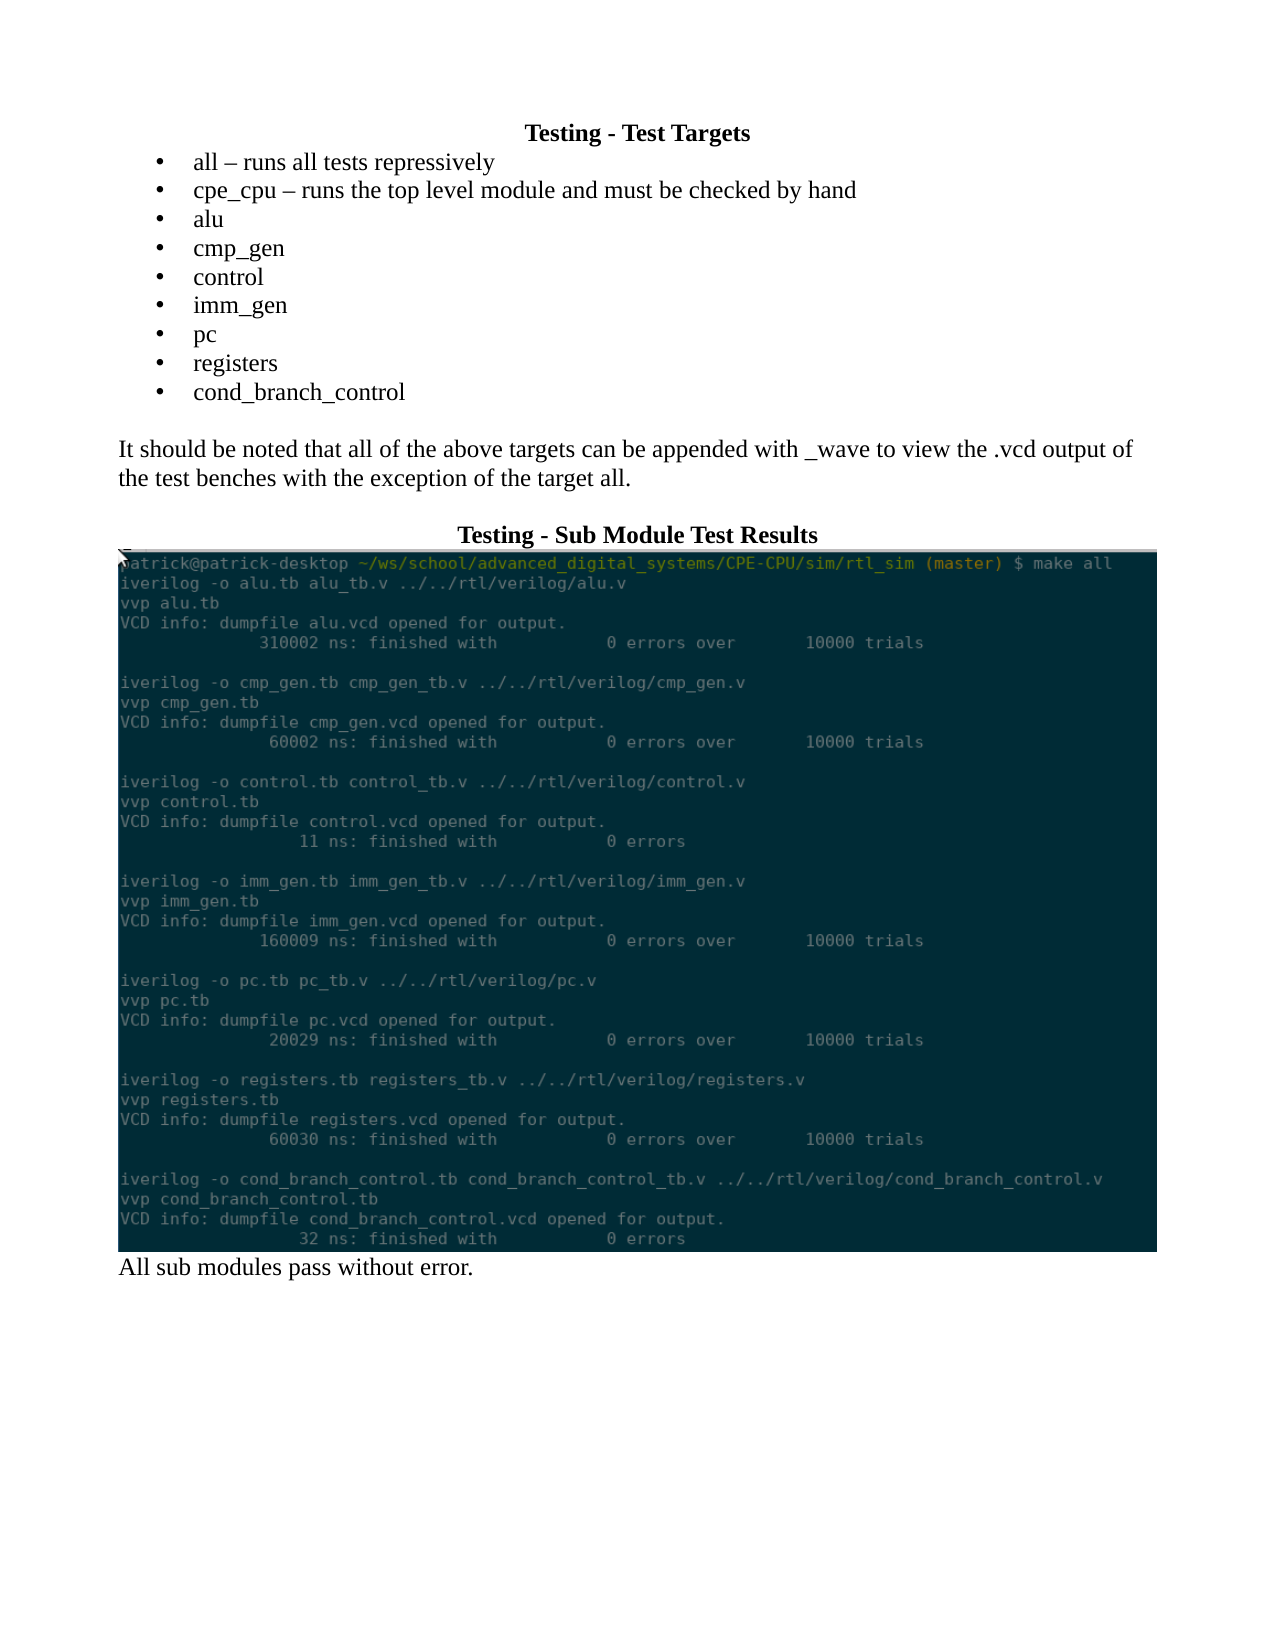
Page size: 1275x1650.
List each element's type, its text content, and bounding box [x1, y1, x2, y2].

picture [291, 779, 297, 787]
picture [322, 1216, 327, 1224]
picture [380, 1176, 387, 1184]
picture [698, 1037, 704, 1045]
picture [390, 1037, 396, 1045]
picture [221, 1014, 228, 1025]
picture [281, 680, 287, 689]
picture [342, 817, 346, 827]
picture [658, 1037, 665, 1045]
picture [817, 637, 823, 646]
picture [836, 1034, 843, 1045]
picture [163, 1097, 169, 1105]
picture [312, 1077, 317, 1085]
picture [330, 739, 337, 747]
text Testing - Sub Module Test Results [118, 521, 1157, 549]
picture [379, 560, 396, 568]
picture [142, 978, 148, 985]
picture [580, 819, 585, 827]
picture [248, 1017, 258, 1028]
list cpe_cpu – runs the top level module and must be checked by hand [156, 176, 1157, 204]
picture [825, 560, 834, 568]
picture [221, 716, 228, 727]
picture [439, 637, 446, 648]
picture [568, 819, 575, 830]
picture [171, 799, 178, 807]
picture [742, 557, 748, 568]
picture [529, 1213, 535, 1224]
picture [519, 560, 526, 568]
picture [568, 557, 575, 568]
picture [886, 560, 893, 568]
picture [817, 1034, 823, 1045]
picture [420, 736, 426, 747]
picture [618, 560, 625, 568]
picture [459, 918, 466, 926]
picture [261, 557, 266, 568]
picture [687, 560, 714, 568]
picture [797, 557, 803, 569]
picture [142, 716, 146, 727]
picture [271, 1173, 277, 1184]
picture [242, 580, 248, 588]
picture [459, 1236, 467, 1244]
picture [817, 935, 823, 944]
picture [380, 1216, 387, 1224]
picture [248, 819, 258, 830]
picture [707, 779, 714, 787]
picture [539, 918, 545, 926]
picture [727, 557, 734, 568]
picture [191, 1077, 198, 1088]
picture [459, 1117, 466, 1128]
picture [162, 819, 168, 827]
picture [449, 1173, 456, 1184]
picture [429, 1137, 436, 1144]
picture [291, 1196, 297, 1204]
picture [827, 637, 833, 646]
picture [310, 819, 315, 827]
picture [291, 736, 297, 747]
picture [410, 816, 416, 827]
picture [193, 580, 198, 591]
picture [221, 816, 228, 827]
list cond_branch_control [156, 377, 1157, 406]
picture [221, 898, 226, 906]
picture [281, 557, 287, 568]
picture [540, 779, 546, 787]
picture [459, 719, 464, 727]
picture [187, 562, 194, 568]
picture [153, 978, 159, 985]
picture [370, 1193, 375, 1204]
picture [827, 1034, 833, 1045]
picture [281, 935, 287, 944]
picture [142, 600, 148, 611]
picture [191, 819, 196, 827]
picture [261, 1077, 267, 1088]
picture [429, 1037, 435, 1045]
picture [608, 1176, 614, 1184]
picture [281, 637, 287, 646]
picture [429, 1236, 436, 1244]
picture [142, 1077, 148, 1085]
picture [669, 1236, 675, 1244]
picture [410, 1213, 416, 1224]
picture [530, 1176, 535, 1184]
picture [539, 978, 545, 987]
picture [153, 1077, 158, 1085]
picture [639, 1037, 645, 1045]
picture [678, 1077, 684, 1088]
picture [608, 837, 615, 846]
picture [956, 560, 962, 568]
picture [717, 680, 724, 687]
picture [142, 915, 147, 926]
picture [341, 1213, 347, 1224]
picture [221, 915, 228, 926]
picture [271, 935, 277, 946]
picture [222, 1196, 228, 1204]
picture [153, 1176, 158, 1184]
picture [658, 938, 665, 946]
picture [846, 1135, 853, 1144]
picture [271, 819, 277, 827]
picture [410, 560, 416, 568]
picture [717, 938, 724, 944]
picture [330, 1236, 337, 1244]
picture [272, 1117, 277, 1125]
picture [877, 938, 883, 945]
picture [310, 1034, 317, 1043]
picture [817, 1135, 823, 1144]
picture [588, 560, 595, 572]
picture [836, 1135, 843, 1144]
picture [429, 620, 436, 628]
picture [181, 557, 187, 568]
picture [449, 819, 456, 825]
picture [181, 600, 188, 608]
picture [667, 680, 675, 687]
picture [588, 1216, 595, 1224]
picture [281, 1034, 287, 1045]
picture [778, 1176, 784, 1184]
picture [568, 1216, 575, 1224]
picture [142, 1014, 146, 1025]
picture [236, 1117, 248, 1124]
picture [588, 1117, 595, 1127]
picture [538, 557, 555, 568]
picture [410, 915, 416, 926]
picture [181, 1196, 188, 1204]
picture [669, 1037, 674, 1045]
picture [767, 557, 774, 568]
picture [319, 719, 335, 730]
picture [499, 1114, 506, 1124]
picture [390, 1077, 396, 1088]
picture [529, 1017, 535, 1025]
picture [410, 716, 416, 727]
picture [410, 1017, 415, 1025]
picture [658, 640, 665, 648]
picture [707, 680, 714, 687]
picture [439, 776, 446, 787]
picture [429, 640, 436, 648]
picture [171, 918, 178, 926]
picture [439, 617, 446, 628]
picture [300, 736, 307, 747]
picture [171, 1097, 178, 1105]
picture [511, 580, 516, 588]
picture [142, 779, 148, 787]
picture [281, 975, 287, 985]
picture [1035, 1176, 1040, 1184]
picture [390, 739, 396, 747]
picture [439, 918, 446, 929]
picture [170, 898, 189, 906]
picture [439, 1034, 446, 1045]
picture [678, 779, 684, 787]
picture [370, 557, 377, 569]
picture [529, 560, 535, 568]
picture [232, 1216, 247, 1224]
picture [479, 915, 486, 926]
picture [856, 558, 863, 568]
picture [390, 620, 396, 628]
picture [569, 1173, 574, 1184]
picture [668, 779, 674, 787]
picture [995, 1173, 1001, 1184]
list cmp_gen [156, 233, 1157, 262]
picture [370, 779, 377, 787]
picture [390, 1017, 397, 1028]
picture [300, 935, 307, 944]
picture [479, 557, 496, 568]
picture [649, 1037, 655, 1045]
picture [946, 1173, 952, 1184]
picture [248, 1117, 258, 1128]
picture [698, 938, 704, 946]
picture [667, 878, 685, 886]
picture [356, 680, 367, 687]
picture [699, 779, 704, 787]
picture [578, 719, 585, 727]
picture [668, 1077, 674, 1085]
picture [261, 580, 267, 588]
picture [380, 1019, 387, 1025]
picture [678, 1173, 684, 1184]
picture [281, 878, 287, 889]
picture [330, 640, 337, 648]
picture [986, 560, 993, 568]
picture [429, 739, 435, 747]
picture [698, 739, 704, 747]
picture [360, 719, 365, 727]
picture [470, 1216, 476, 1223]
picture [241, 1196, 248, 1204]
picture [519, 1017, 526, 1028]
picture [481, 716, 486, 727]
picture [193, 918, 198, 926]
picture [975, 560, 983, 568]
picture [429, 1077, 436, 1085]
picture [588, 779, 595, 787]
picture [896, 1039, 903, 1045]
picture [480, 620, 486, 627]
picture [181, 799, 188, 807]
picture [817, 736, 823, 747]
picture [838, 1176, 843, 1184]
picture [350, 918, 357, 929]
picture [300, 1077, 307, 1085]
picture [519, 1216, 525, 1224]
picture [142, 617, 146, 628]
picture [599, 557, 603, 568]
picture [649, 739, 655, 747]
picture [248, 620, 258, 631]
picture [191, 719, 196, 727]
picture [1055, 557, 1060, 568]
picture [580, 1077, 585, 1085]
picture [251, 895, 258, 906]
picture [499, 620, 504, 628]
picture [370, 1176, 377, 1184]
picture [221, 1114, 228, 1124]
picture [330, 1216, 337, 1224]
picture [291, 918, 297, 926]
picture [400, 779, 406, 787]
list control [156, 262, 1157, 291]
picture [291, 1216, 297, 1224]
picture [439, 1233, 446, 1244]
picture [966, 558, 972, 568]
list registers [156, 348, 1157, 377]
picture [846, 736, 853, 747]
picture [401, 1176, 406, 1184]
picture [717, 878, 723, 886]
picture [781, 557, 794, 568]
picture [608, 1135, 615, 1144]
picture [439, 560, 446, 568]
picture [311, 557, 316, 568]
picture [302, 1176, 307, 1184]
picture [195, 560, 203, 571]
picture [251, 796, 258, 807]
text All sub modules pass without error. [118, 1252, 1157, 1281]
picture [459, 839, 467, 846]
picture [291, 637, 297, 646]
picture [367, 878, 376, 886]
picture [757, 1077, 764, 1083]
picture [639, 739, 645, 747]
picture [118, 549, 1157, 572]
picture [459, 739, 467, 747]
picture [330, 875, 337, 886]
list all – runs all tests repressively [156, 147, 1157, 176]
picture [340, 1173, 345, 1184]
picture [698, 680, 704, 689]
picture [300, 878, 306, 886]
picture [390, 640, 396, 648]
picture [181, 1097, 188, 1108]
picture [142, 815, 148, 827]
picture [321, 1196, 327, 1204]
picture [509, 560, 516, 568]
picture [469, 918, 476, 926]
picture [171, 1196, 178, 1204]
picture [827, 935, 833, 944]
picture [549, 1176, 555, 1184]
picture [300, 637, 307, 646]
picture [390, 878, 396, 888]
picture [390, 938, 396, 946]
picture [400, 557, 406, 569]
picture [897, 557, 901, 568]
picture [568, 918, 575, 929]
picture [193, 1176, 198, 1187]
picture [935, 560, 952, 568]
picture [171, 1216, 178, 1224]
picture [717, 739, 723, 747]
picture [905, 560, 914, 568]
picture [836, 736, 843, 747]
picture [559, 978, 565, 989]
picture [836, 637, 843, 646]
picture [429, 839, 436, 846]
picture [271, 1135, 277, 1144]
picture [608, 738, 615, 745]
picture [540, 878, 545, 886]
picture [203, 898, 208, 909]
picture [360, 1213, 366, 1224]
picture [370, 617, 377, 628]
picture [142, 1113, 148, 1125]
picture [559, 1216, 565, 1227]
picture [153, 580, 158, 588]
picture [638, 779, 645, 790]
picture [400, 918, 406, 926]
picture [846, 1034, 853, 1045]
picture [975, 1176, 981, 1184]
picture [142, 1097, 148, 1108]
picture [836, 557, 843, 569]
picture [896, 938, 903, 946]
picture [300, 978, 307, 988]
picture [489, 1034, 494, 1045]
picture [568, 719, 575, 730]
picture [599, 1213, 605, 1224]
picture [271, 1094, 277, 1105]
picture [233, 819, 248, 827]
picture [509, 918, 516, 926]
picture [248, 918, 258, 929]
picture [500, 1077, 506, 1085]
picture [658, 1236, 665, 1244]
picture [549, 720, 555, 727]
picture [251, 1176, 258, 1184]
picture [707, 1077, 714, 1085]
picture [251, 1077, 258, 1085]
picture [251, 779, 258, 787]
picture [439, 935, 446, 946]
picture [499, 1173, 506, 1184]
picture [420, 560, 426, 568]
picture [836, 935, 843, 944]
picture [449, 918, 456, 926]
picture [429, 557, 436, 568]
picture [459, 1037, 467, 1045]
picture [668, 560, 674, 568]
picture [420, 1034, 426, 1045]
picture [578, 918, 585, 926]
picture [350, 1117, 357, 1124]
picture [333, 1117, 337, 1127]
picture [430, 918, 436, 926]
picture [350, 1074, 355, 1085]
picture [248, 1216, 258, 1227]
picture [479, 1074, 485, 1085]
picture [1056, 1176, 1061, 1184]
picture [231, 918, 247, 926]
picture [728, 938, 734, 945]
picture [142, 1213, 146, 1224]
picture [717, 640, 724, 648]
picture [211, 1193, 217, 1204]
picture [449, 560, 456, 568]
picture [250, 680, 267, 691]
picture [202, 799, 208, 806]
picture [390, 1236, 396, 1244]
picture [848, 560, 854, 568]
picture [281, 1135, 287, 1144]
picture [290, 680, 297, 687]
picture [248, 719, 258, 730]
picture [142, 898, 148, 909]
picture [717, 1077, 724, 1088]
picture [658, 560, 665, 572]
picture [142, 998, 148, 1008]
picture [441, 978, 447, 985]
picture [957, 1176, 962, 1184]
picture [459, 938, 467, 946]
picture [171, 1017, 177, 1025]
picture [171, 719, 176, 727]
picture [481, 816, 486, 827]
picture [698, 640, 704, 648]
picture [250, 878, 268, 886]
picture [221, 1213, 228, 1224]
picture [330, 938, 337, 946]
picture [320, 1176, 326, 1184]
picture [161, 998, 168, 1008]
picture [420, 620, 426, 628]
picture [599, 779, 605, 786]
picture [192, 779, 198, 790]
picture [529, 978, 535, 985]
picture [539, 620, 545, 628]
picture [559, 717, 563, 727]
picture [896, 640, 903, 648]
picture [341, 1117, 346, 1125]
picture [261, 779, 267, 787]
picture [499, 560, 506, 568]
picture [846, 935, 853, 944]
picture [827, 736, 833, 747]
picture [429, 1113, 436, 1125]
picture [291, 935, 297, 944]
picture [360, 918, 367, 926]
picture [877, 640, 883, 647]
list imm_gen [156, 291, 1157, 319]
picture [578, 1216, 585, 1224]
picture [439, 719, 446, 730]
picture [367, 680, 372, 691]
picture [360, 577, 365, 588]
picture [728, 640, 734, 647]
picture [360, 1014, 367, 1025]
picture [608, 637, 615, 646]
picture [449, 1216, 456, 1224]
picture [153, 779, 158, 787]
list pc [156, 319, 1157, 348]
picture [390, 1216, 396, 1224]
picture [1034, 561, 1042, 568]
picture [459, 1137, 467, 1144]
picture [699, 1077, 704, 1085]
picture [211, 597, 216, 608]
picture [410, 620, 416, 628]
picture [300, 1196, 307, 1204]
picture [301, 1233, 307, 1244]
picture [717, 557, 724, 569]
picture [291, 1135, 297, 1144]
picture [183, 779, 188, 787]
picture [678, 558, 684, 568]
picture [558, 580, 565, 591]
picture [807, 560, 813, 568]
picture [1065, 1176, 1072, 1184]
picture [489, 1176, 494, 1184]
picture [608, 558, 615, 568]
picture [410, 680, 416, 687]
picture [370, 719, 377, 727]
picture [319, 918, 337, 926]
picture [310, 1133, 317, 1144]
picture [380, 1077, 387, 1085]
picture [271, 738, 277, 747]
picture [191, 1193, 198, 1204]
picture [231, 1017, 248, 1025]
picture [312, 1117, 318, 1124]
picture [669, 739, 674, 747]
picture [509, 620, 516, 628]
picture [170, 700, 188, 710]
picture [142, 558, 147, 568]
picture [916, 1176, 923, 1184]
list alu [156, 204, 1157, 233]
picture [608, 935, 615, 944]
picture [698, 878, 704, 889]
picture [519, 1173, 526, 1184]
picture [608, 1233, 615, 1242]
picture [390, 680, 396, 689]
picture [330, 1037, 336, 1045]
picture [162, 1117, 168, 1125]
picture [509, 721, 516, 727]
picture [698, 1216, 704, 1224]
picture [360, 819, 367, 827]
picture [193, 878, 198, 889]
picture [171, 819, 178, 826]
picture [142, 799, 148, 810]
picture [669, 640, 675, 648]
picture [231, 620, 247, 628]
text It should be noted that all of the above targets can be appended with _wave to view the .vcd output of the test benches with the exception of the target all. [118, 434, 1157, 492]
picture [658, 1216, 665, 1224]
picture [728, 739, 734, 747]
picture [827, 1135, 833, 1144]
picture [261, 1176, 267, 1184]
picture [638, 878, 645, 888]
picture [520, 580, 525, 588]
picture [608, 1036, 615, 1043]
picture [153, 680, 159, 687]
picture [439, 1216, 446, 1224]
picture [688, 1216, 694, 1227]
picture [420, 1233, 426, 1244]
picture [549, 1216, 555, 1224]
picture [400, 620, 406, 631]
picture [439, 677, 446, 687]
picture [728, 1037, 734, 1045]
picture [459, 640, 467, 648]
picture [261, 637, 267, 648]
picture [429, 938, 436, 946]
picture [291, 1173, 297, 1184]
picture [668, 1216, 674, 1224]
picture [231, 719, 248, 727]
picture [400, 1216, 406, 1224]
picture [648, 560, 655, 568]
picture [439, 736, 446, 747]
picture [352, 719, 357, 729]
picture [520, 918, 526, 926]
picture [489, 736, 494, 747]
picture [529, 620, 535, 631]
picture [439, 875, 446, 886]
text Testing - Test Targets [118, 118, 1157, 147]
picture [291, 620, 297, 628]
picture [370, 918, 377, 926]
picture [717, 1037, 723, 1045]
picture [281, 736, 287, 747]
picture [420, 637, 426, 648]
picture [171, 620, 178, 628]
picture [193, 620, 198, 628]
picture [549, 918, 555, 926]
picture [290, 1117, 297, 1123]
picture [142, 1196, 148, 1207]
picture [846, 637, 853, 648]
picture [291, 1034, 297, 1045]
picture [420, 935, 426, 946]
picture [161, 600, 168, 608]
picture [300, 680, 307, 687]
picture [290, 819, 297, 825]
picture [610, 1115, 614, 1125]
picture [153, 878, 158, 886]
picture [171, 1117, 178, 1124]
picture [410, 878, 416, 886]
picture [310, 1178, 317, 1184]
picture [926, 1173, 933, 1184]
picture [638, 680, 645, 691]
picture [439, 819, 446, 829]
picture [658, 739, 665, 747]
picture [282, 779, 288, 787]
picture [878, 1176, 883, 1187]
picture [896, 741, 903, 747]
picture [441, 1077, 446, 1085]
picture [669, 938, 675, 946]
picture [330, 776, 337, 787]
picture [310, 620, 317, 628]
picture [359, 878, 366, 886]
picture [291, 577, 297, 588]
picture [1015, 560, 1022, 568]
picture [221, 617, 228, 628]
picture [429, 1014, 436, 1025]
picture [391, 779, 397, 787]
picture [231, 1196, 238, 1204]
picture [678, 680, 684, 691]
picture [261, 1193, 267, 1204]
picture [310, 1017, 317, 1028]
